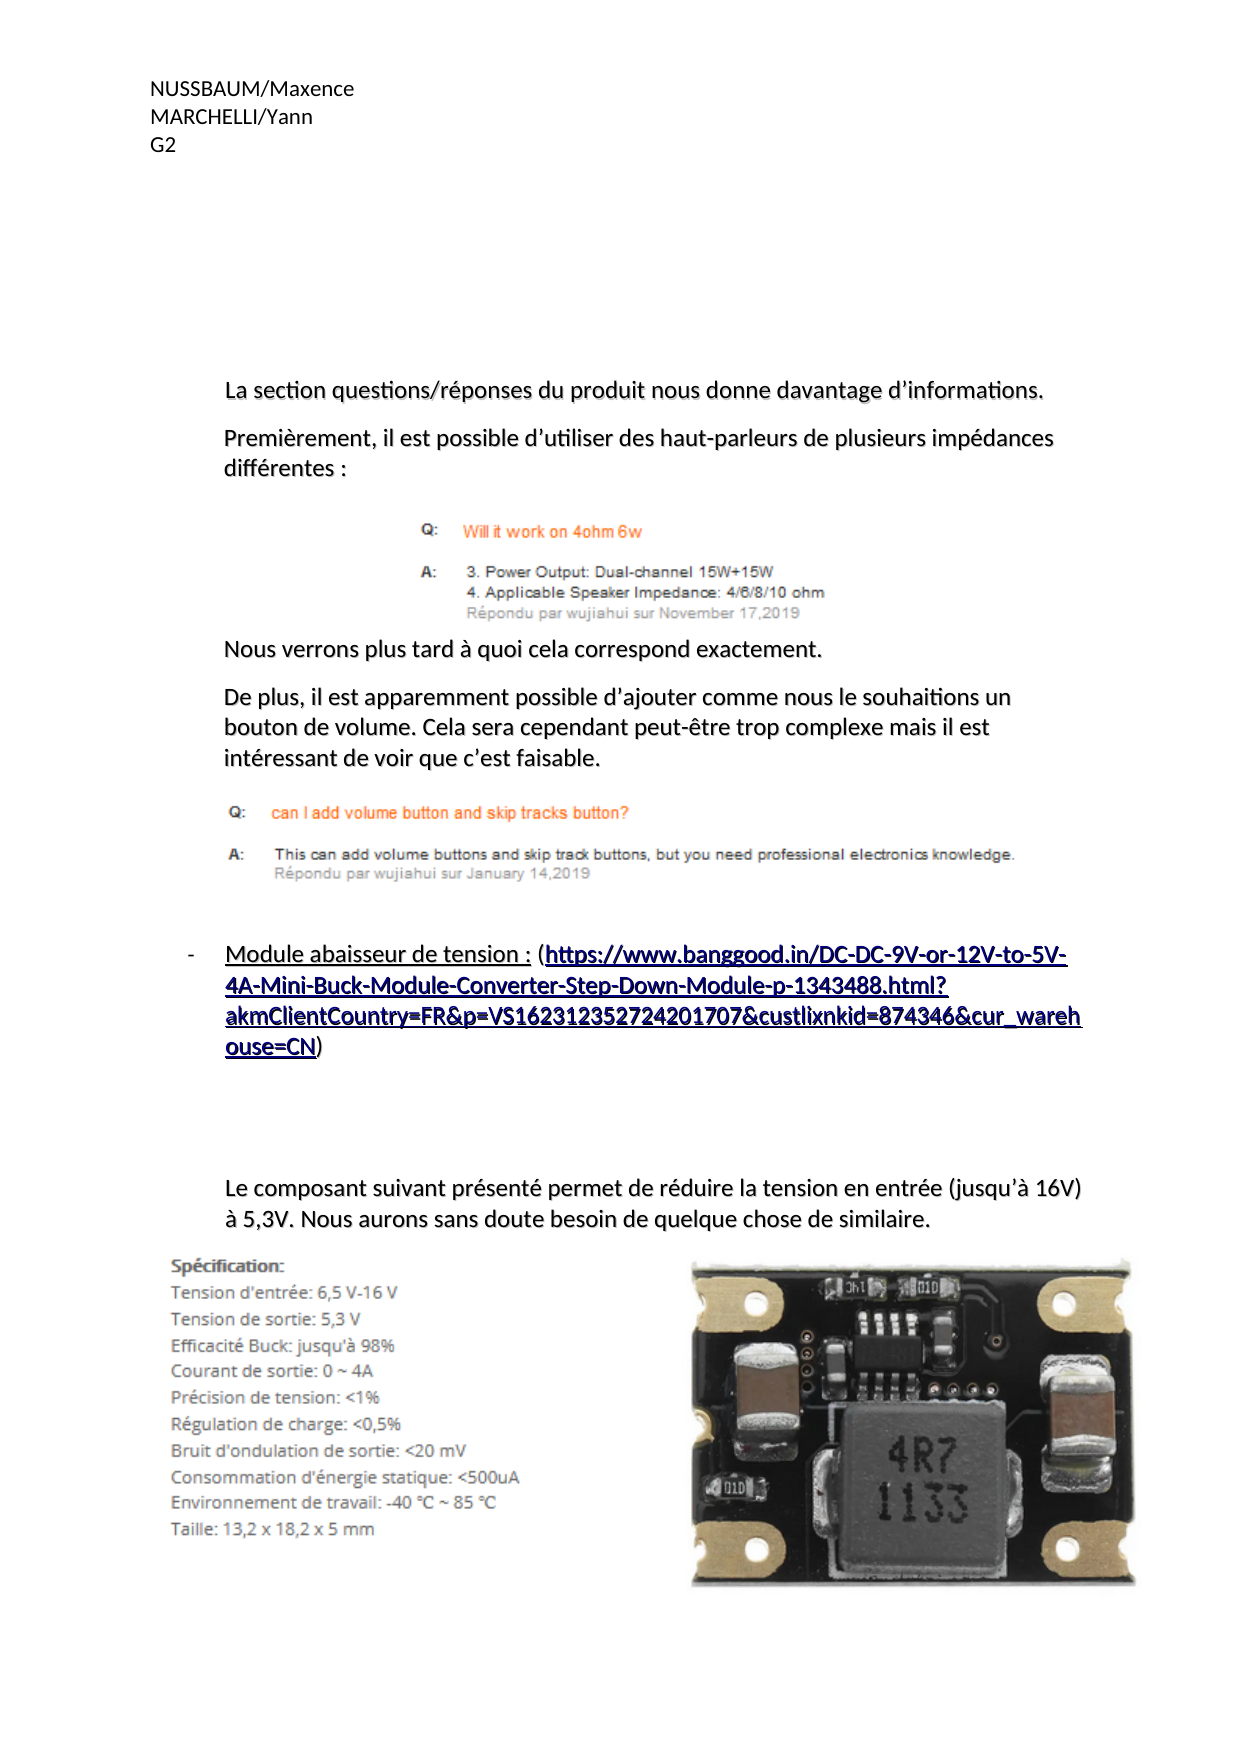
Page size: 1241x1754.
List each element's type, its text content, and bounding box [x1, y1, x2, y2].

text La section questions/réponses du produit nous donne davantage d’informations. [150, 374, 1090, 405]
text Premièrement, il est possible d’utiliser des haut-parleurs de plusieurs impédances différentes : [224, 422, 1090, 483]
list Module abaisseur de tension : (https://www.banggood.in/DC-DC-9V-or-12V-to-5V-4A-Mini-Buck-Module-Converter-Step-Down-Module-p-1343488.html?akmClientCountry=FR&p=VS162312352724201707&custlixnkid=874346&cur_warehouse=CN) [187, 938, 1090, 1061]
list Le composant suivant présenté permet de réduire la tension en entrée (jusqu’à 16V) à 5,3V. Nous aurons sans doute besoin de quelque chose de similaire. [225, 1173, 1090, 1234]
text Nous verrons plus tard à quoi cela correspond exactement. [224, 633, 1090, 664]
text De plus, il est apparemment possible d’ajouter comme nous le souhaitions un bouton de volume. Cela sera cependant peut-être trop complexe mais il est intéressant de voir que c’est faisable. [224, 681, 1090, 772]
